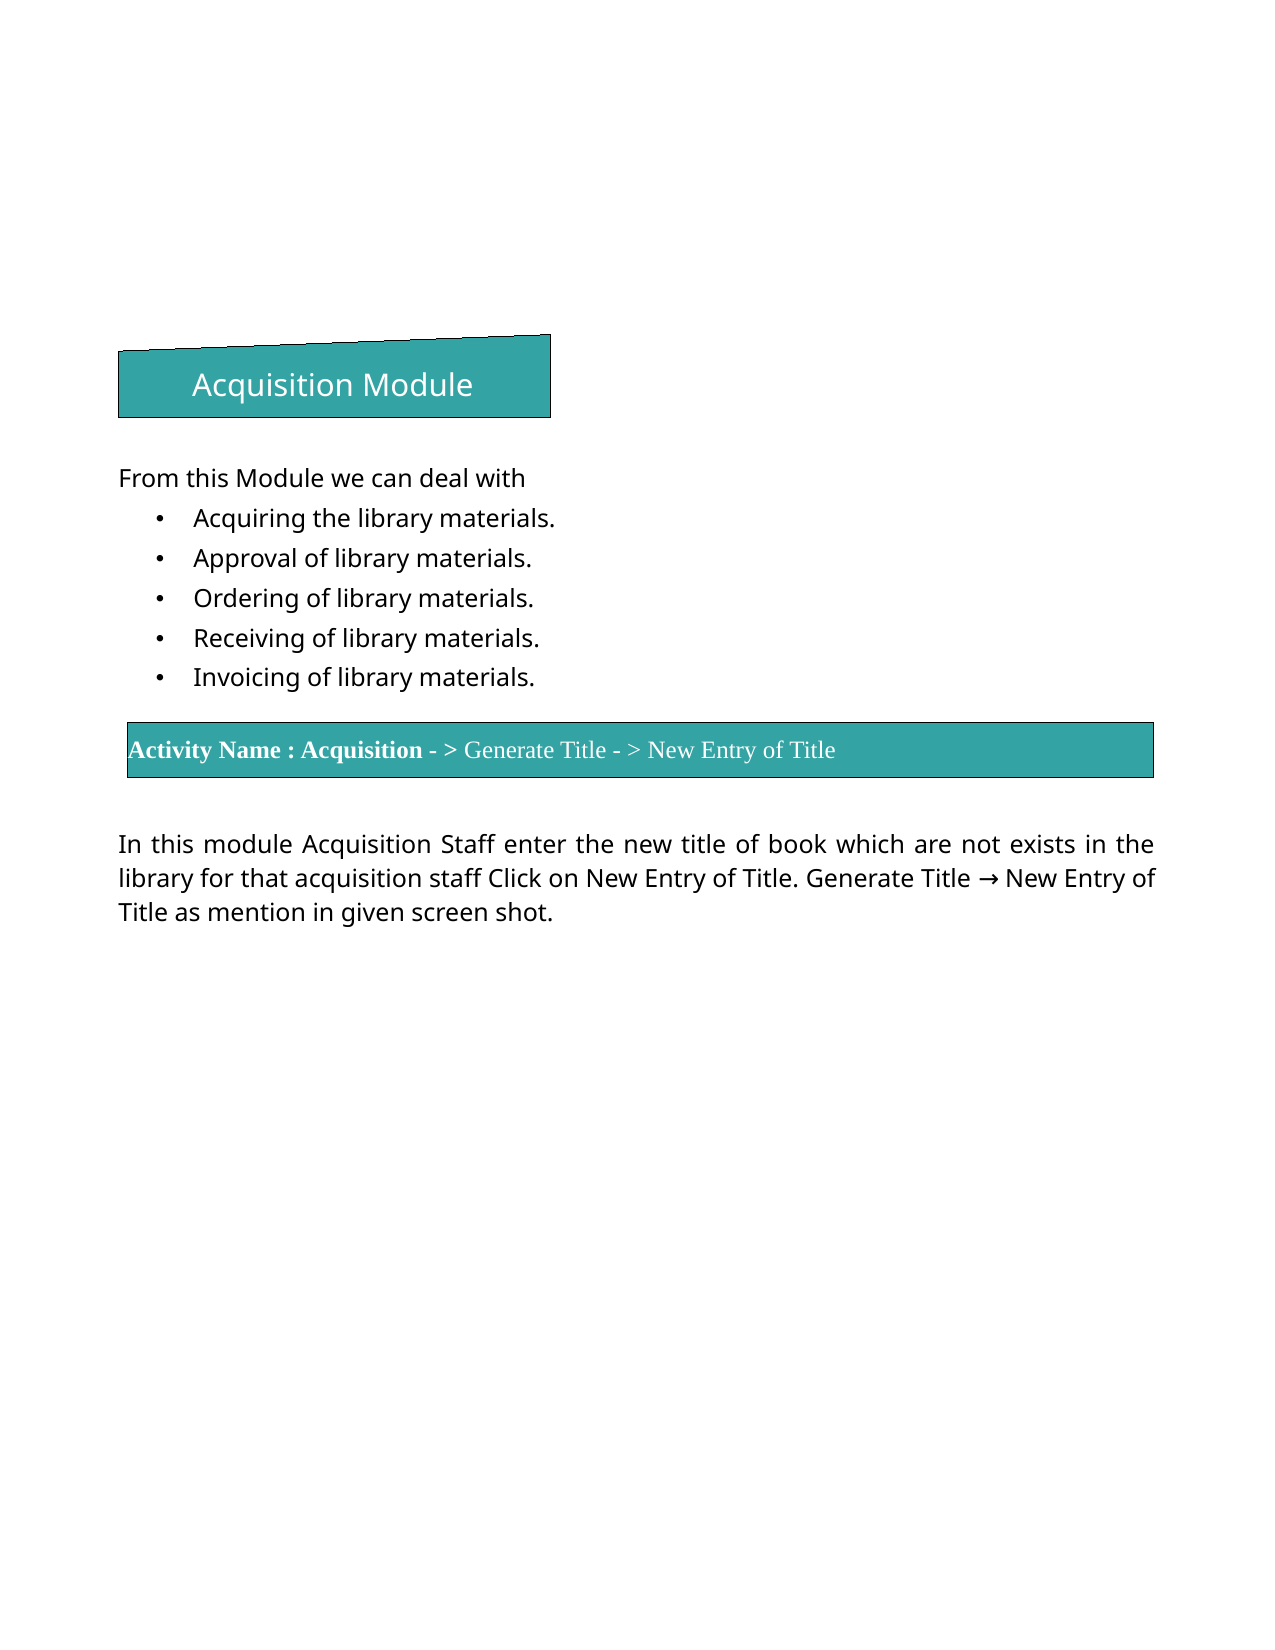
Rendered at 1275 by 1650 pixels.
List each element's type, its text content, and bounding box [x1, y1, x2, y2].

list Approval of library materials. [156, 540, 1157, 574]
text From this Module we can deal with [118, 461, 1157, 495]
list Receiving of library materials. [156, 620, 1157, 654]
list Acquiring the library materials. [156, 501, 1157, 534]
list Ordering of library materials. [156, 580, 1157, 614]
text In this module Acquisition Staff enter the new title of book which are not exists in the library for that acquisition staff Click on New Entry of Title. Generate Title → New Entry of Title as mention in given screen shot. [118, 826, 1157, 928]
list Invoicing of library materials. [156, 660, 1157, 694]
